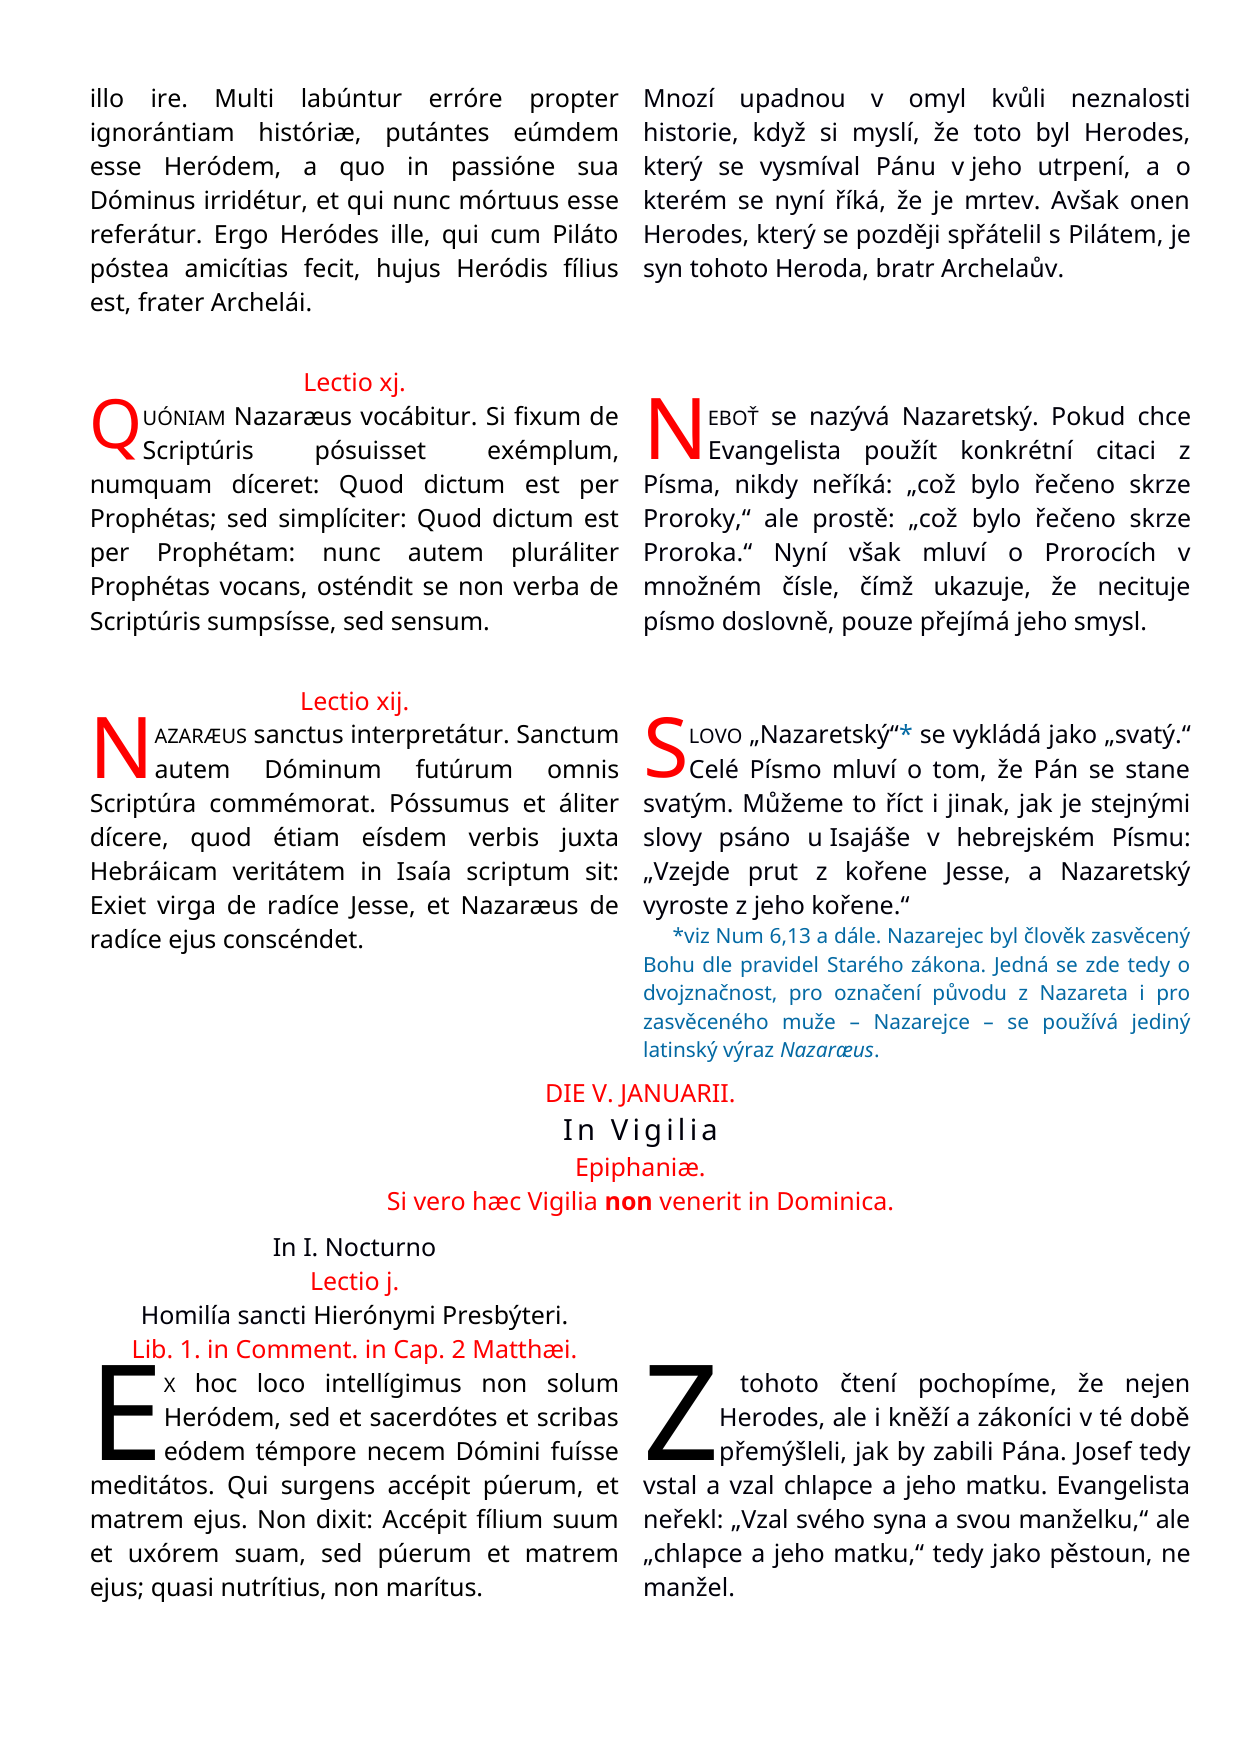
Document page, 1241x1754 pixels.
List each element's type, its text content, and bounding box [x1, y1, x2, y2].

table_cell Mnozí upadnou v omyl kvůli neznalosti historie, když si myslí, že toto byl Herodes, který se vysmíval Pánu v jeho utrpení, a o kterém se nyní říká, že je mrtev. Avšak onen Herodes, který se později spřátelil s Pilátem, je syn tohoto Heroda, bratr Archelaův. [631, 74, 1203, 359]
table_cell In I. Nocturno Lectio j. Homilía sancti Hierónymi Presbýteri. Lib. 1. in Comment. in Cap. 2 Matthæi. Ex hoc loco intellígimus non solum Heródem, sed et sacerdótes et scribas eódem témpore necem Dómini fuísse meditátos. Qui surgens accépit púerum, et matrem ejus. Non dixit: Accépit fílium suum et uxórem suam, sed púerum et matrem ejus; quasi nutrítius, non marítus. [78, 1224, 631, 1644]
table_cell Neboť se nazývá Nazaretský. Pokud chce Evangelista použít konkrétní citaci z Písma, nikdy neříká: „což bylo řečeno skrze Proroky,“ ale prostě: „což bylo řečeno skrze Proroka.“ Nyní však mluví o Prorocích v množném čísle, čímž ukazuje, že necituje písmo doslovně, pouze přejímá jeho smysl. [631, 359, 1203, 677]
table_cell illo ire. Multi labúntur erróre propter ignorántiam históriæ, putántes eúmdem esse Heródem, a quo in passióne sua Dóminus irridétur, et qui nunc mórtuus esse referátur. Ergo Heródes ille, qui cum Piláto póstea amicítias fecit, hujus Heródis fílius est, frater Archelái. [78, 74, 631, 359]
table_cell Lectio xij. Nazaræus sanctus interpretátur. Sanctum autem Dóminum futúrum omnis Scriptúra commémo­rat. Póssumus et áliter dícere, quod étiam eísdem verbis juxta Hebráicam veritátem in Isaía scriptum sit: Exiet virga de radíce Jesse, et Nazaræus de radíce ejus conscéndet. [78, 677, 631, 1070]
table_cell Slovo „Nazaretský“* se vykládá jako „svatý.“ Celé Písmo mluví o tom, že Pán se stane svatým. Můžeme to říct i jinak, jak je stejnými slovy psáno u Isajáše v hebrejském Písmu: „Vzejde prut z kořene Jesse, a Nazaretský vyroste z jeho kořene.“ *viz Num 6,13 a dále. Nazarejec byl člověk zasvěcený Bohu dle pravidel Starého zákona. Jedná se zde tedy o dvojznačnost, pro označení původu z Nazareta i pro zasvěceného muže – Nazarejce – se používá jediný latinský výraz Nazaræus. [631, 677, 1203, 1070]
table_cell Lectio xj. Quóniam Nazaræus vocábitur. Si fixum de Scriptúris pósuisset exémplum, numquam díceret: Quod dictum est per Prophétas; sed simplíciter: Quod dictum est per Prophétam: nunc autem pluráliter Prophétas vocans, osténdit se non verba de Scriptúris sumpsísse, sed sensum. [78, 359, 631, 677]
table_cell DIE V. JANUARII. In Vigilia Epiphaniæ. Si vero hæc Vigilia non venerit in Dominica. [78, 1070, 1203, 1223]
table_cell Z tohoto čtení pochopíme, že nejen Herodes, ale i kněží a zákoníci v té době přemýšleli, jak by zabili Pána. Josef tedy vstal a vzal chlapce a jeho matku. Evangelista neřekl: „Vzal svého syna a svou manželku,“ ale „chlapce a jeho matku,“ tedy jako pěstoun, ne manžel. [631, 1224, 1203, 1644]
